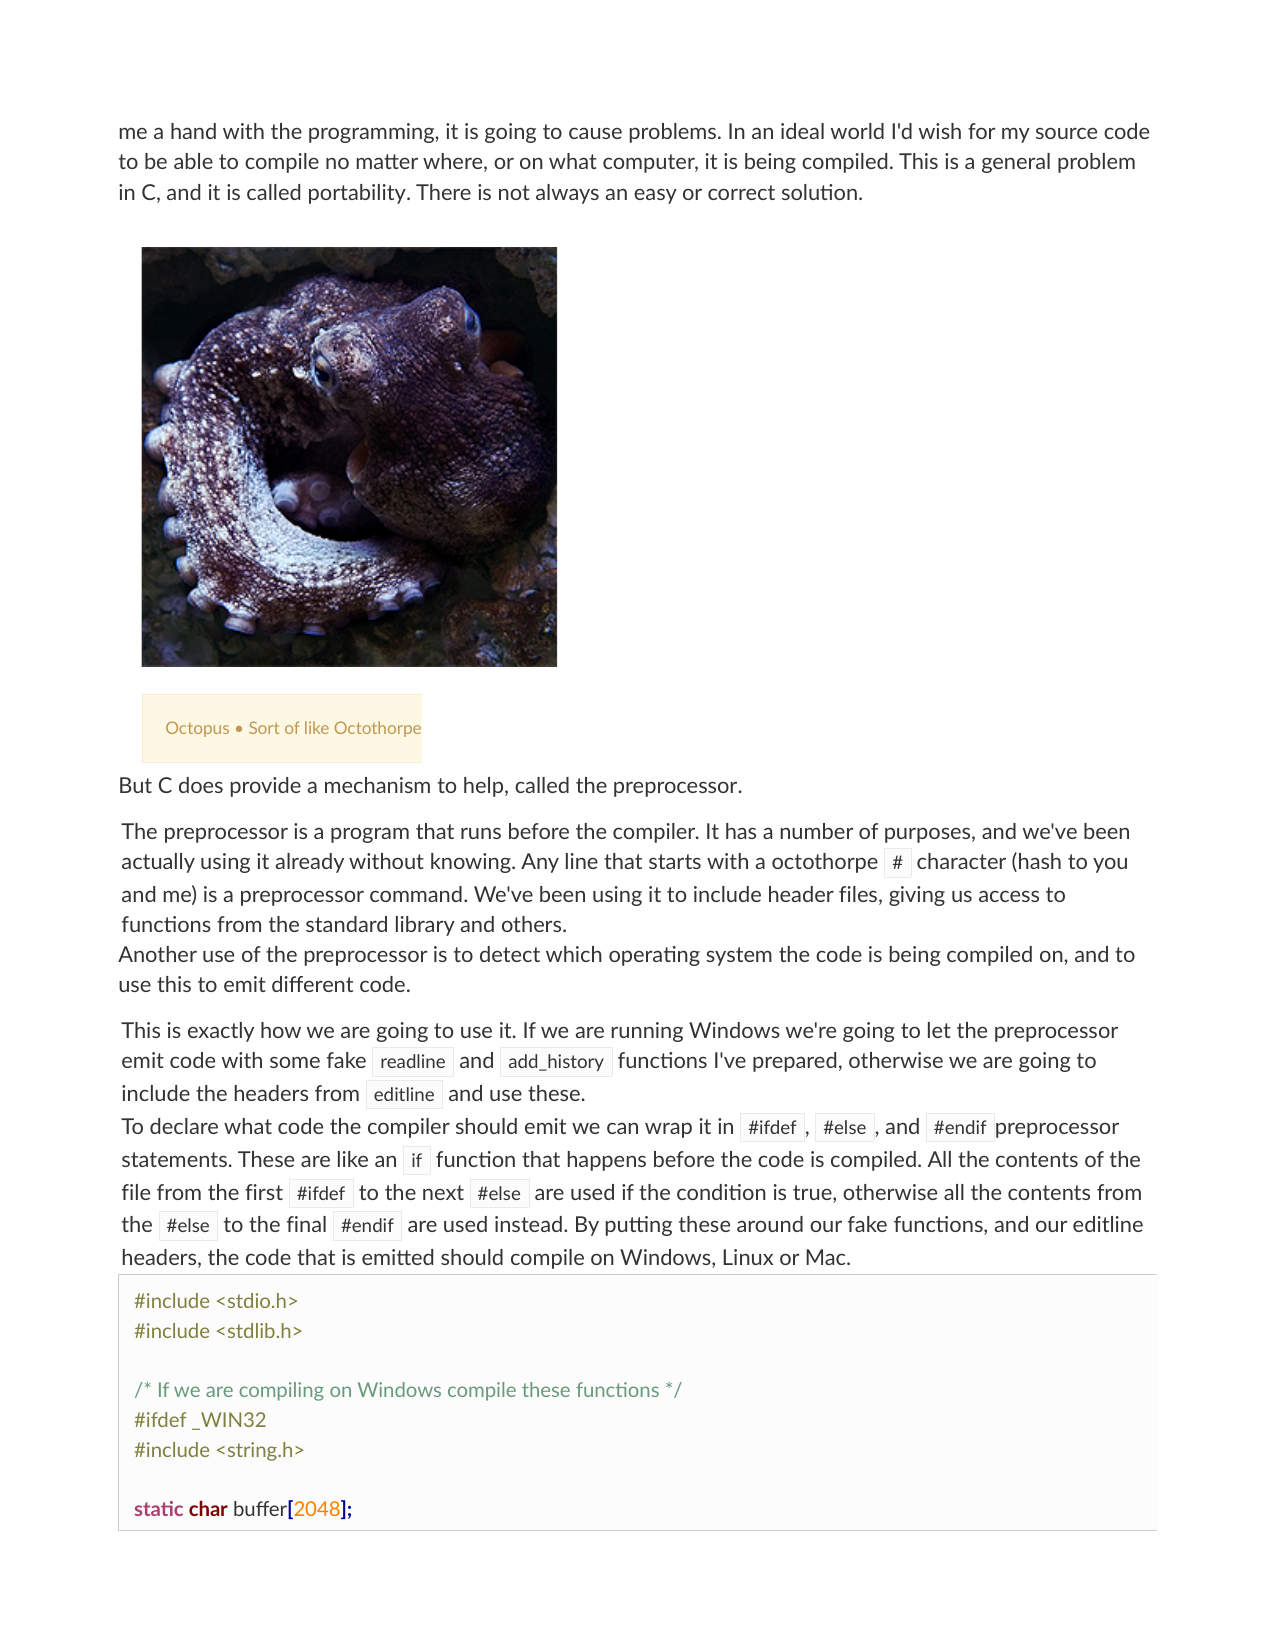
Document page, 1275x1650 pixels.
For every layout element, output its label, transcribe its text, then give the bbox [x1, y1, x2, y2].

text #include <string.h> [119, 1422, 1157, 1452]
text Octopus • Sort of like Octothorpe [143, 694, 1133, 762]
picture [141, 247, 558, 667]
text The preprocessor is a program that runs before the compiler. It has a number of purposes, and we've been actually using it already without knowing. Any line that starts with a octothorpe # character (hash to you and me) is a preprocessor command. We've been using it to include header files, giving us access to functions from the standard library and others. [121, 818, 1154, 937]
text me a hand with the programming, it is going to cause problems. In an ideal world I'd wish for my source code to be able to compile no matter where, or on what computer, it is being compiled. This is a general problem in C, and it is called portability. There is not always an easy or correct solution. [118, 118, 1157, 204]
text /* If we are compiling on Windows compile these functions */ [119, 1363, 1157, 1392]
text static char buffer[2048]; [119, 1482, 1157, 1530]
text Another use of the preprocessor is to detect which operating system the code is being compiled on, and to use this to emit different code. [118, 941, 1157, 997]
text #include <stdlib.h> [119, 1303, 1157, 1333]
text But C does provide a mechanism to help, called the preprocessor. [118, 772, 1157, 798]
text #include <stdio.h> [119, 1275, 1157, 1303]
text This is exactly how we are going to use it. If we are running Windows we're going to let the preprocessor emit code with some fake readline and add_history functions I've prepared, otherwise we are going to include the headers from editline and use these. [121, 1017, 1154, 1108]
text #ifdef _WIN32 [119, 1392, 1157, 1422]
text To declare what code the compiler should emit we can wrap it in #ifdef, #else, and #endifpreprocessor statements. These are like an if function that happens before the code is compiled. All the contents of the file from the first #ifdef to the next #else are used if the condition is true, otherwise all the contents from the #else to the final #endif are used instead. By putting these around our fake functions, and our editline headers, the code that is emitted should compile on Windows, Linux or Mac. [121, 1113, 1154, 1270]
